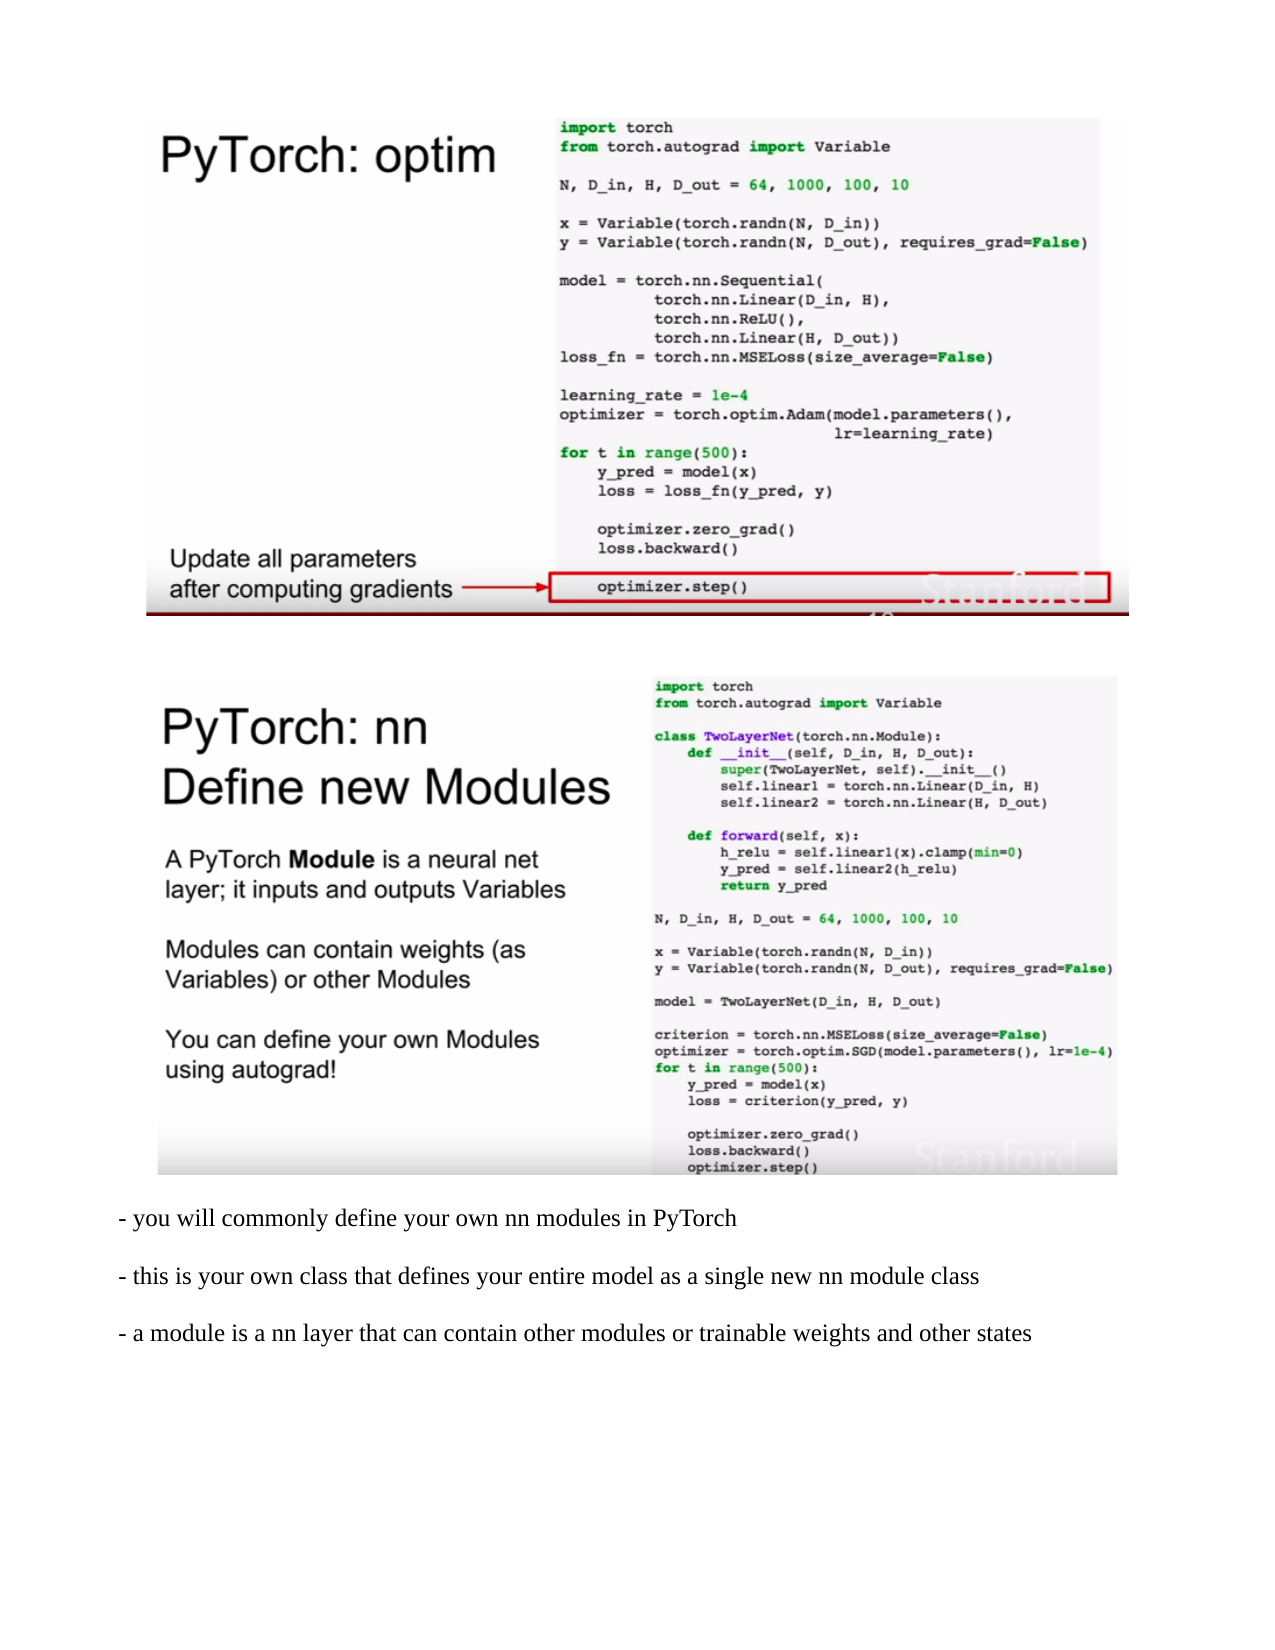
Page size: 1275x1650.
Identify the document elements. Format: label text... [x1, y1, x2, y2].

text - you will commonly define your own nn modules in PyTorch [118, 1203, 1157, 1232]
text - a module is a nn layer that can contain other modules or trainable weights and other states [118, 1318, 1157, 1347]
text - this is your own class that defines your entire model as a single new nn module class [118, 1261, 1157, 1290]
picture [146, 118, 1129, 616]
picture [157, 673, 1118, 1175]
